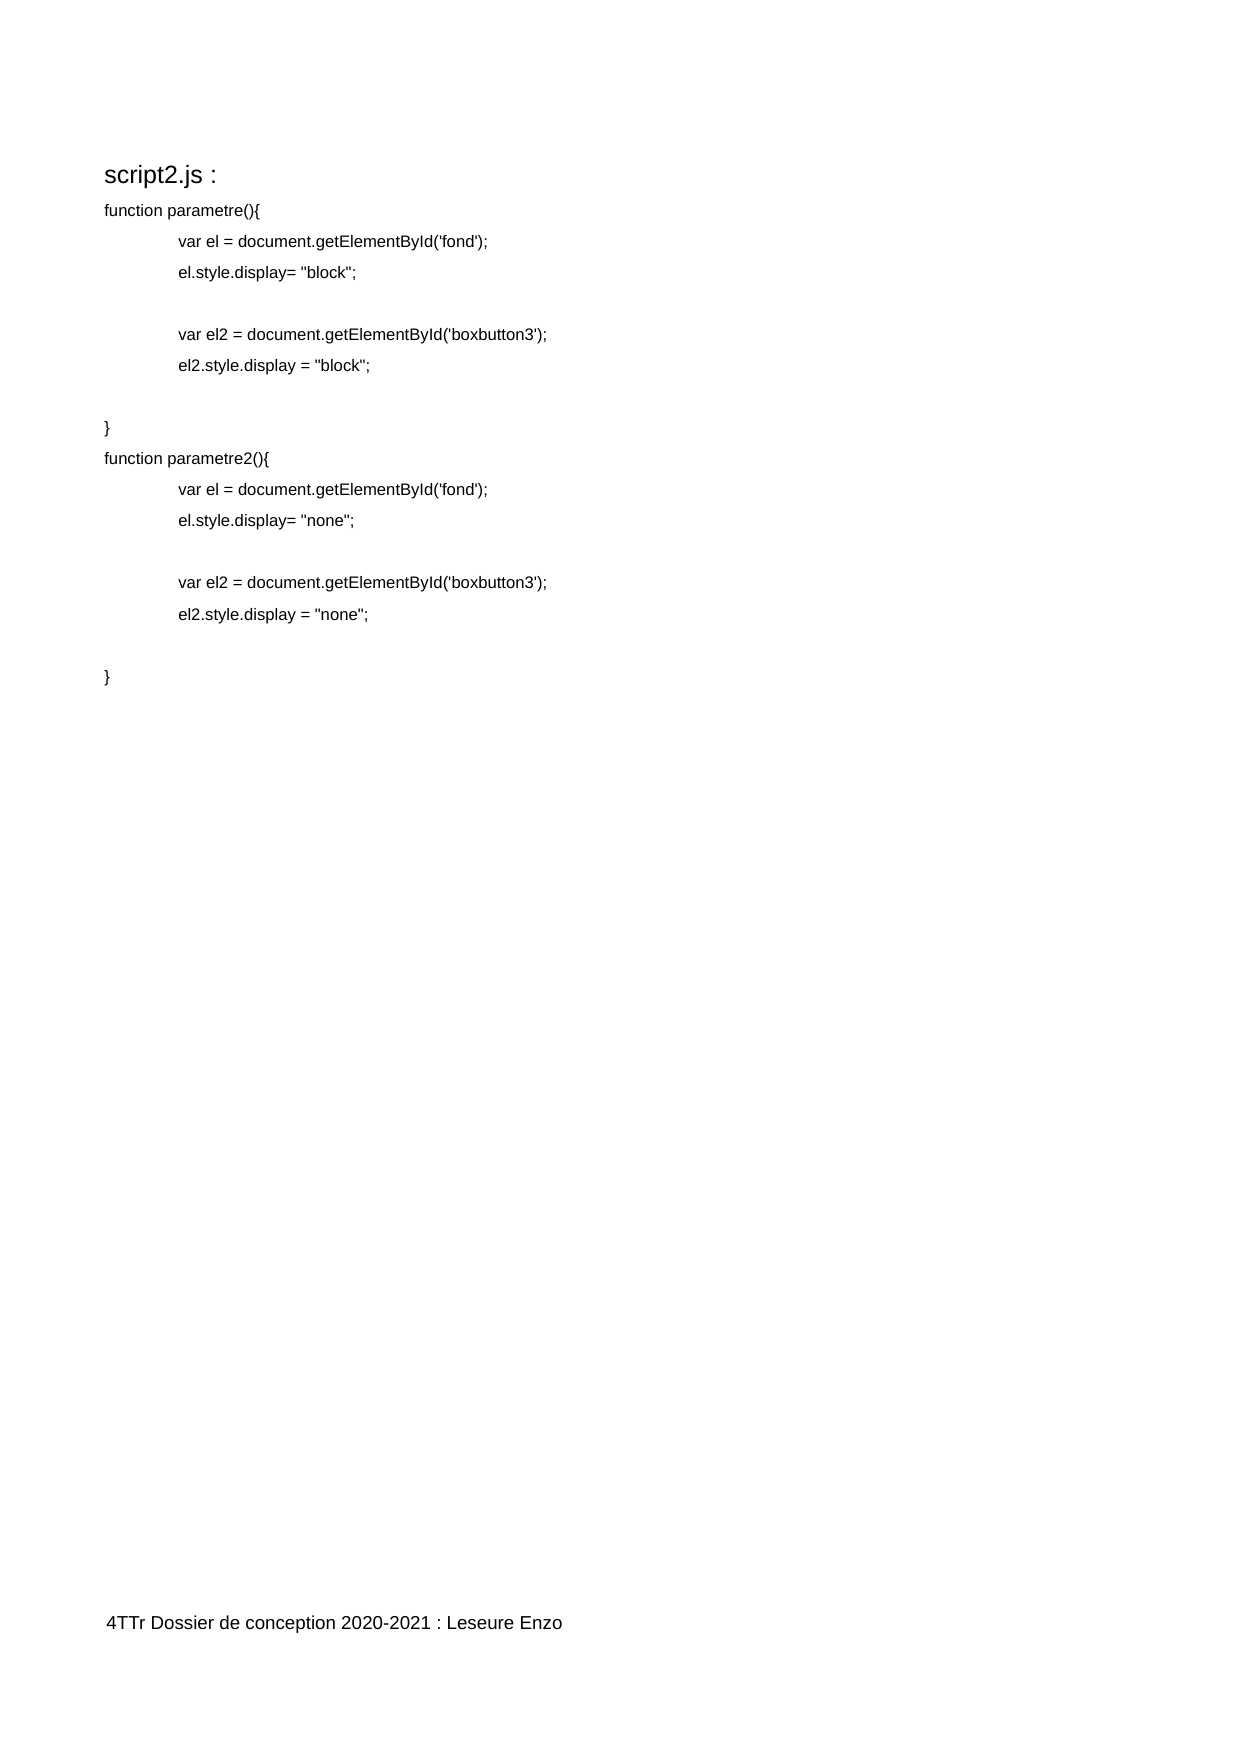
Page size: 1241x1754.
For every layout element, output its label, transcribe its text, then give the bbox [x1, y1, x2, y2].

text el2.style.display = "none"; [104, 604, 1134, 623]
text var el2 = document.getElementById('boxbutton3'); [104, 325, 1134, 344]
text el2.style.display = "block"; [104, 356, 1134, 375]
text function parametre(){ [104, 201, 1134, 220]
text el.style.display= "block"; [104, 263, 1134, 282]
text script2.js : [104, 160, 1134, 189]
text var el = document.getElementById('fond'); [104, 480, 1134, 499]
text } [104, 666, 1134, 686]
text function parametre2(){ [104, 449, 1134, 468]
text } [104, 418, 1134, 437]
text var el = document.getElementById('fond'); [104, 232, 1134, 251]
text var el2 = document.getElementById('boxbutton3'); [104, 573, 1134, 592]
text el.style.display= "none"; [104, 511, 1134, 530]
